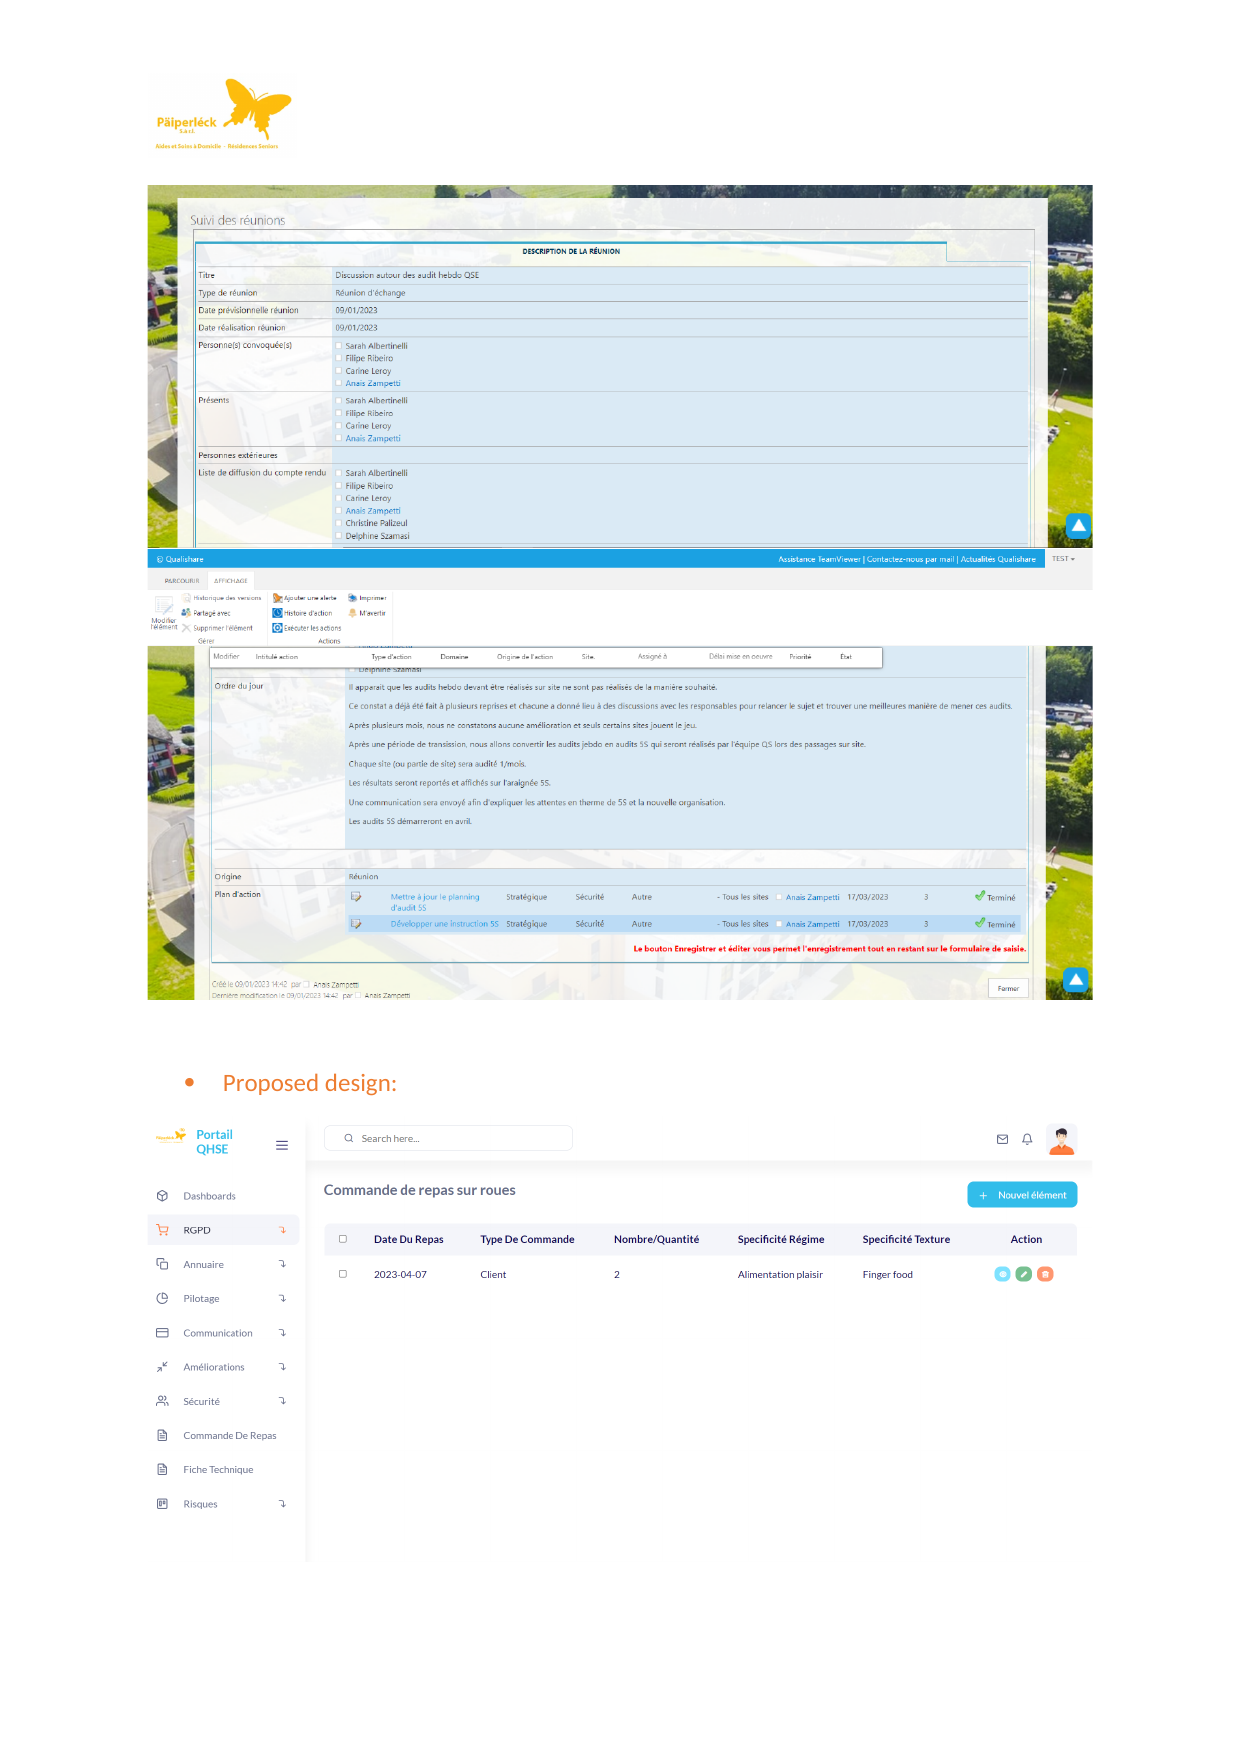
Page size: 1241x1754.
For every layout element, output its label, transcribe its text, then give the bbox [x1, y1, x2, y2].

list Proposed design: [185, 1067, 1093, 1098]
